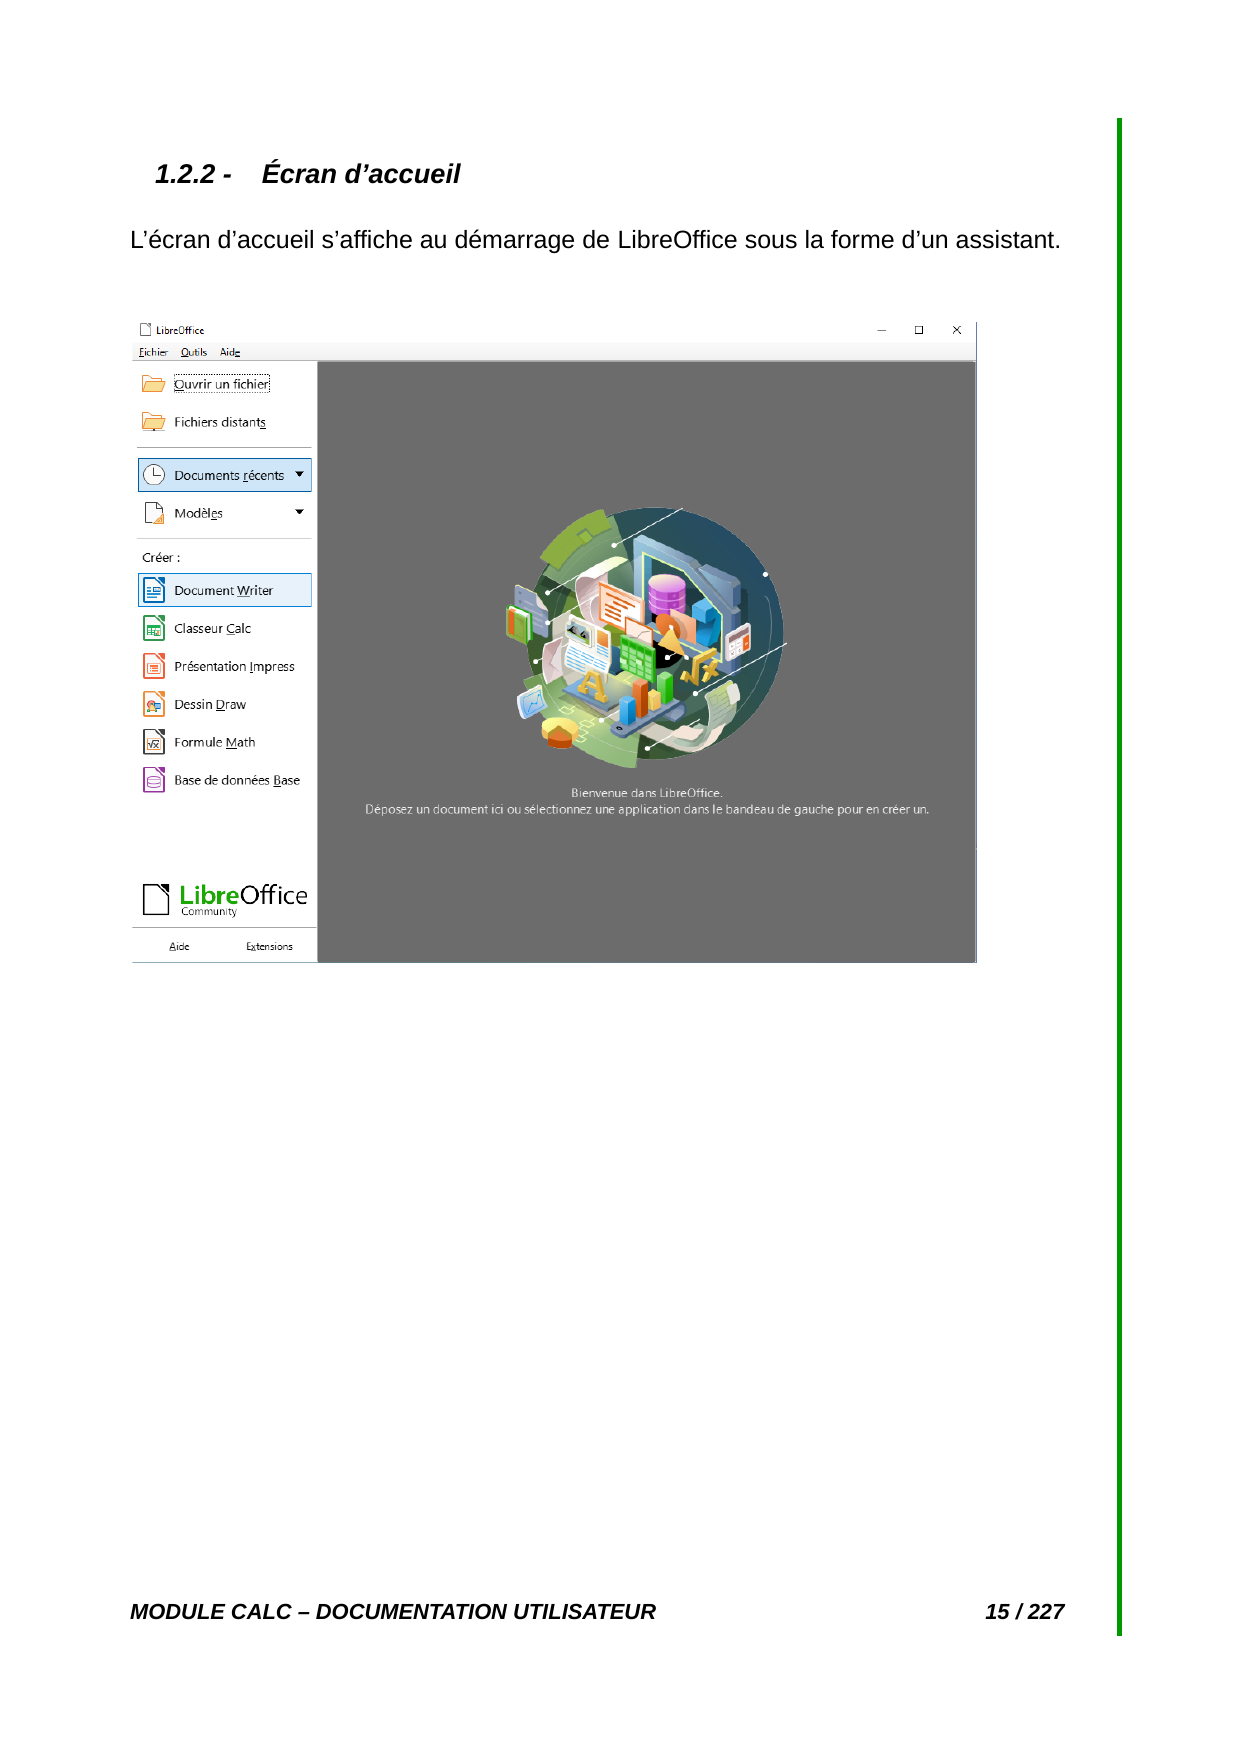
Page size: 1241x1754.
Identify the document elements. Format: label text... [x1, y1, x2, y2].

picture [132, 322, 977, 963]
text L’écran d’accueil s’affiche au démarrage de LibreOffice sous la forme d’un assistant. [130, 226, 1105, 254]
subtitle Écran d’accueil [155, 159, 1105, 190]
